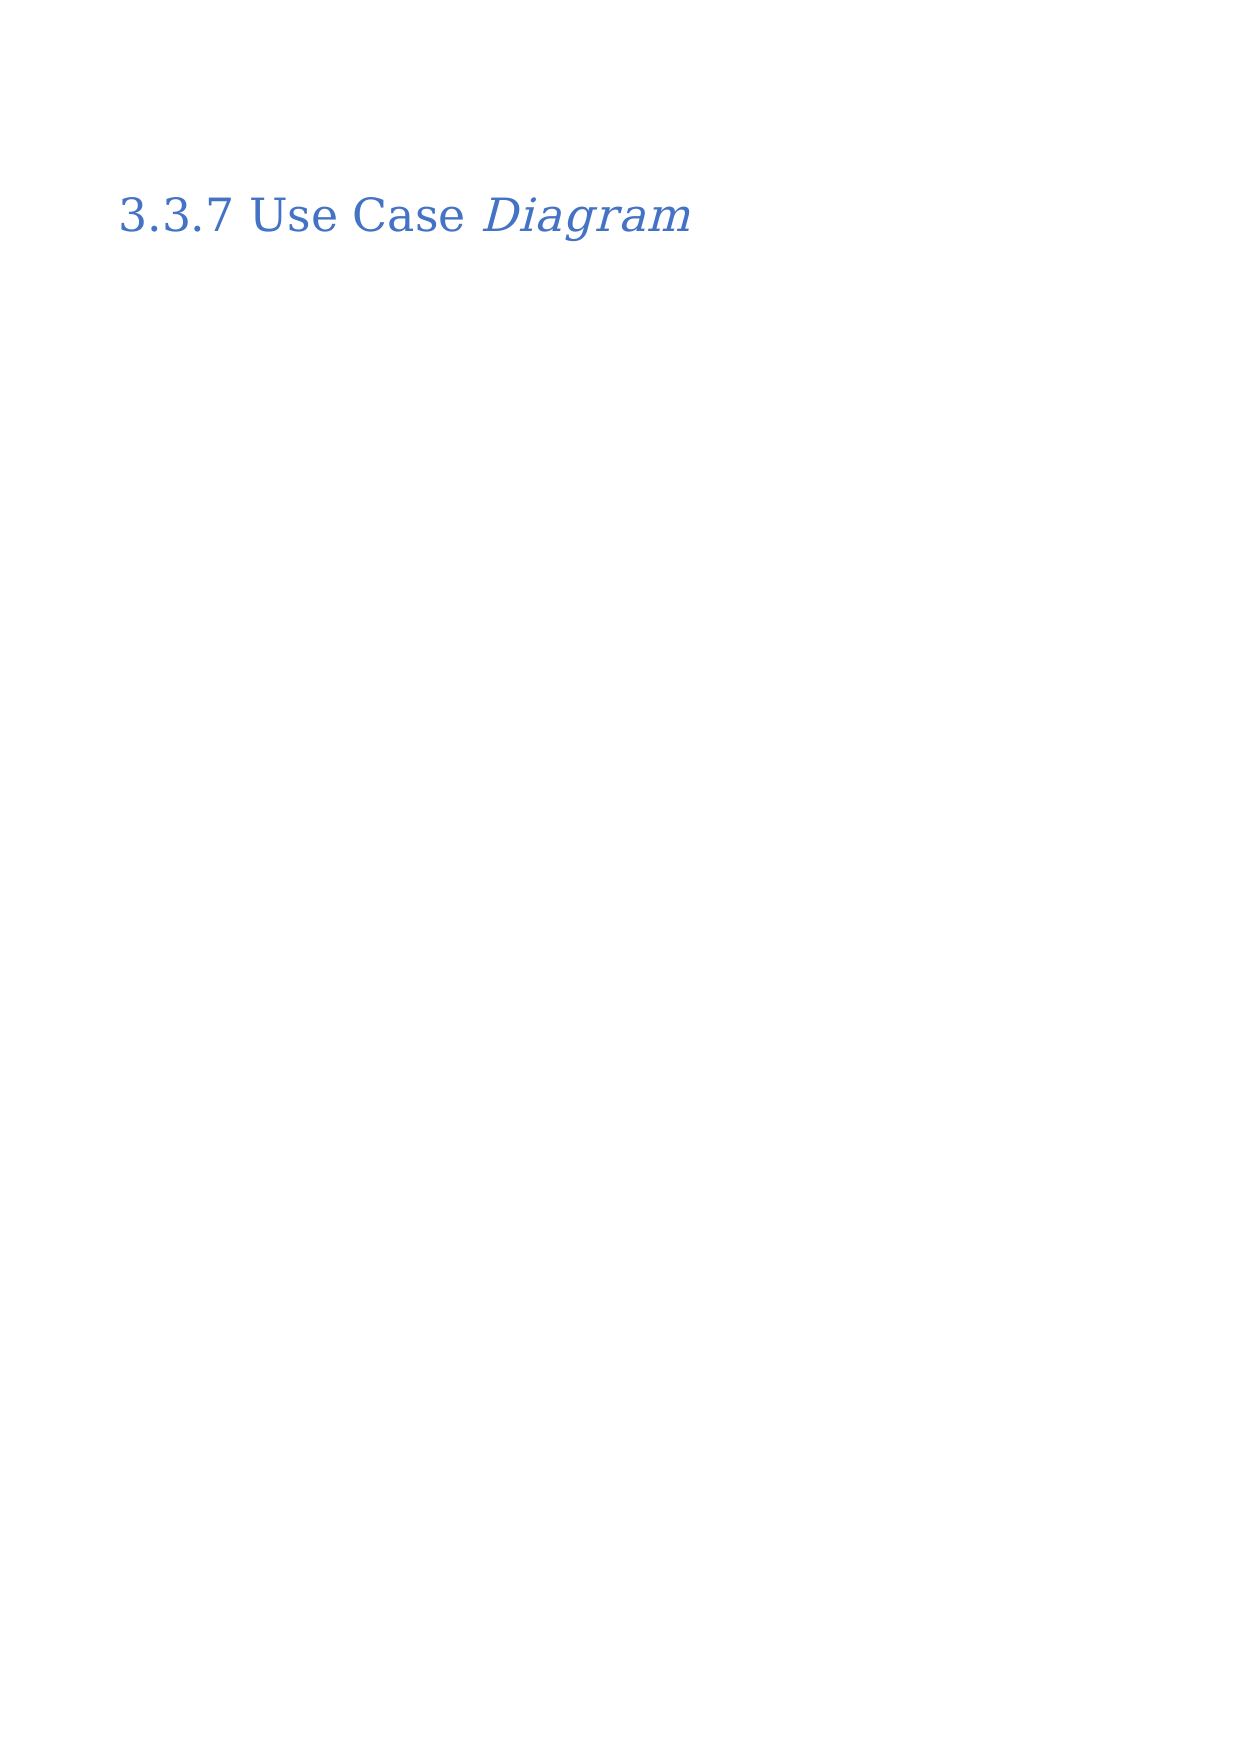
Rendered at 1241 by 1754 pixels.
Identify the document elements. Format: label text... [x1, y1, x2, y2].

subtitle 3.3.7 Use Case Diagram [118, 186, 1122, 241]
